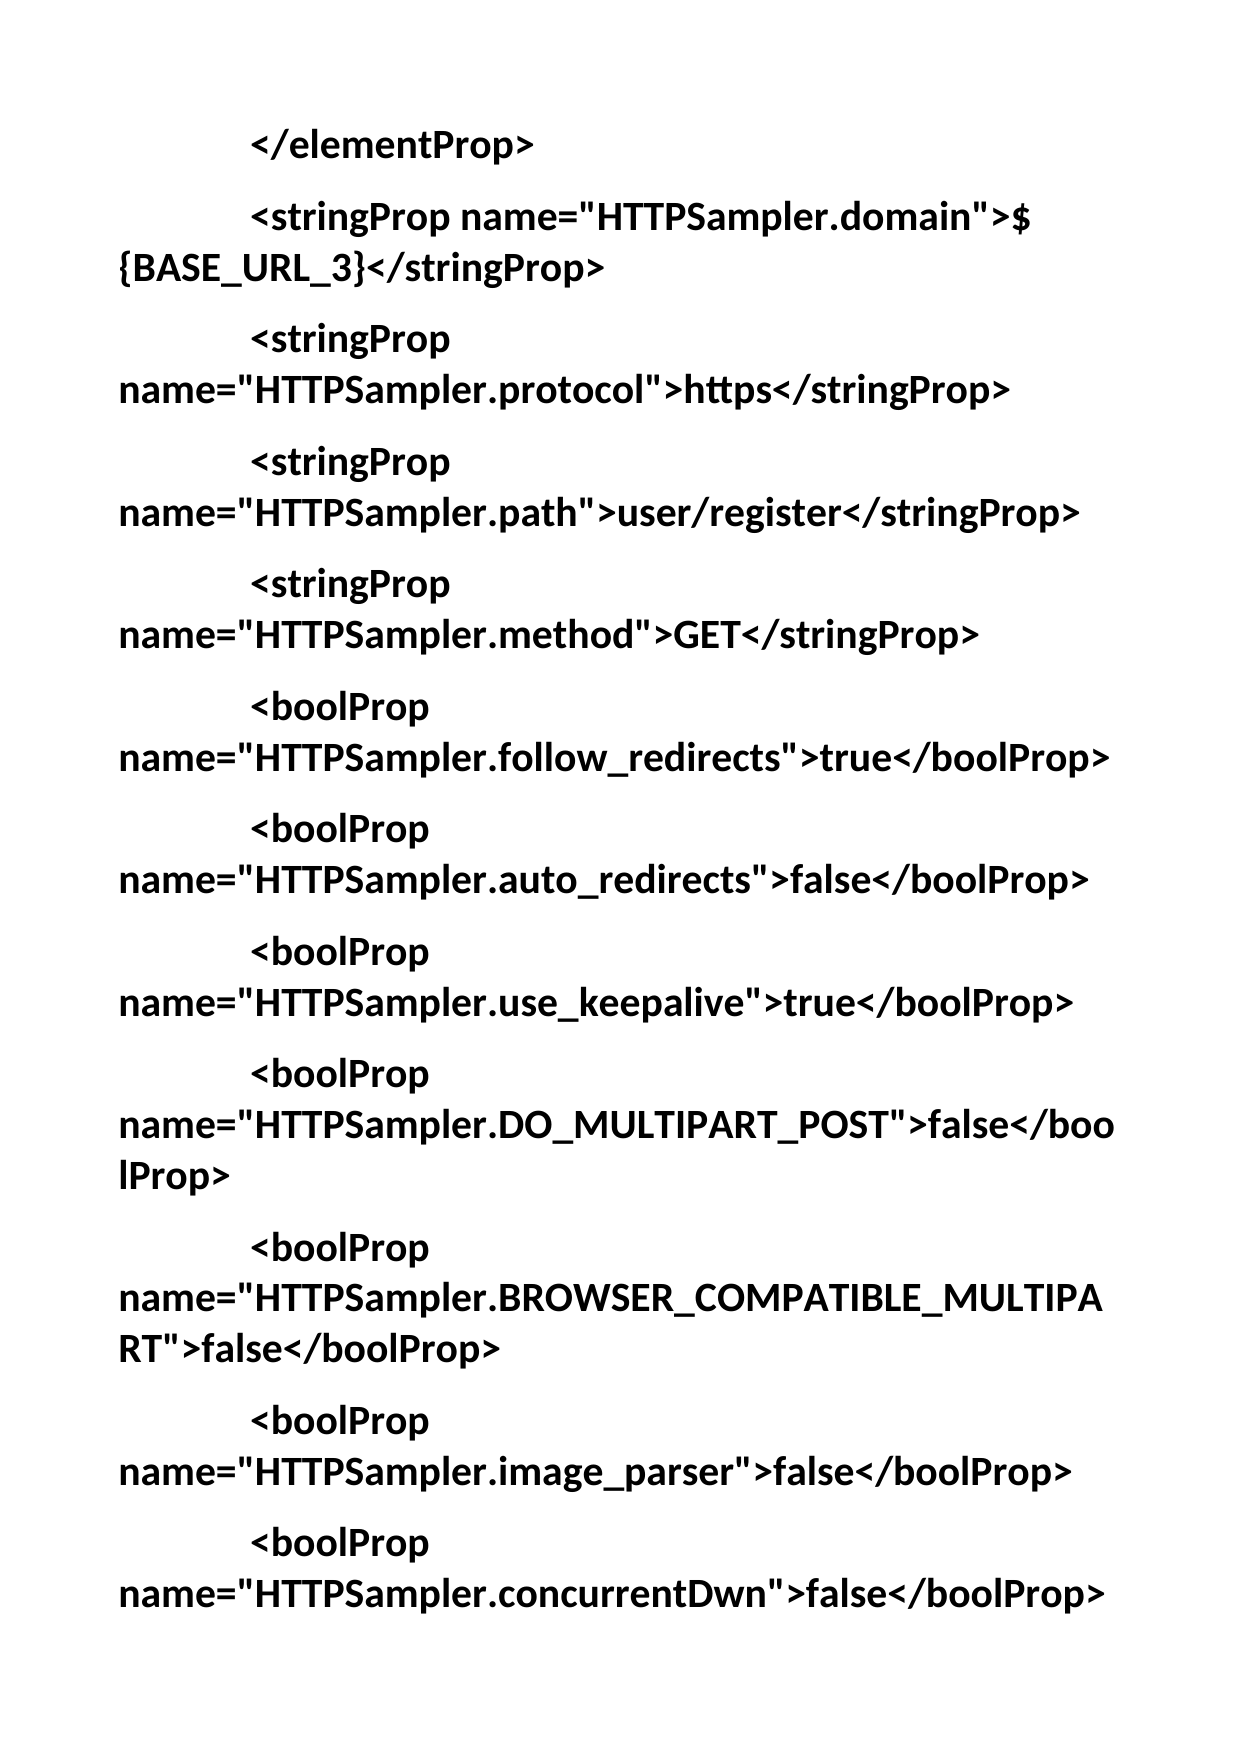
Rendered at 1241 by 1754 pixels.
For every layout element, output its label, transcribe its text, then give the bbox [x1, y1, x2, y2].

text <boolProp name="HTTPSampler.auto_redirects">false</boolProp> [118, 802, 1122, 904]
text <stringProp name="HTTPSampler.method">GET</stringProp> [118, 557, 1122, 659]
text <stringProp name="HTTPSampler.path">user/register</stringProp> [118, 435, 1122, 536]
text <boolProp name="HTTPSampler.use_keepalive">true</boolProp> [118, 925, 1122, 1026]
text <stringProp name="HTTPSampler.domain">${BASE_URL_3}</stringProp> [118, 190, 1122, 291]
text <boolProp name="HTTPSampler.image_parser">false</boolProp> [118, 1394, 1122, 1496]
text <boolProp name="HTTPSampler.DO_MULTIPART_POST">false</boolProp> [118, 1047, 1122, 1200]
text <boolProp name="HTTPSampler.BROWSER_COMPATIBLE_MULTIPART">false</boolProp> [118, 1221, 1122, 1373]
text <stringProp name="HTTPSampler.protocol">https</stringProp> [118, 312, 1122, 414]
text <boolProp name="HTTPSampler.follow_redirects">true</boolProp> [118, 680, 1122, 781]
text <boolProp name="HTTPSampler.concurrentDwn">false</boolProp> [118, 1516, 1122, 1618]
text </elementProp> [118, 118, 1122, 169]
